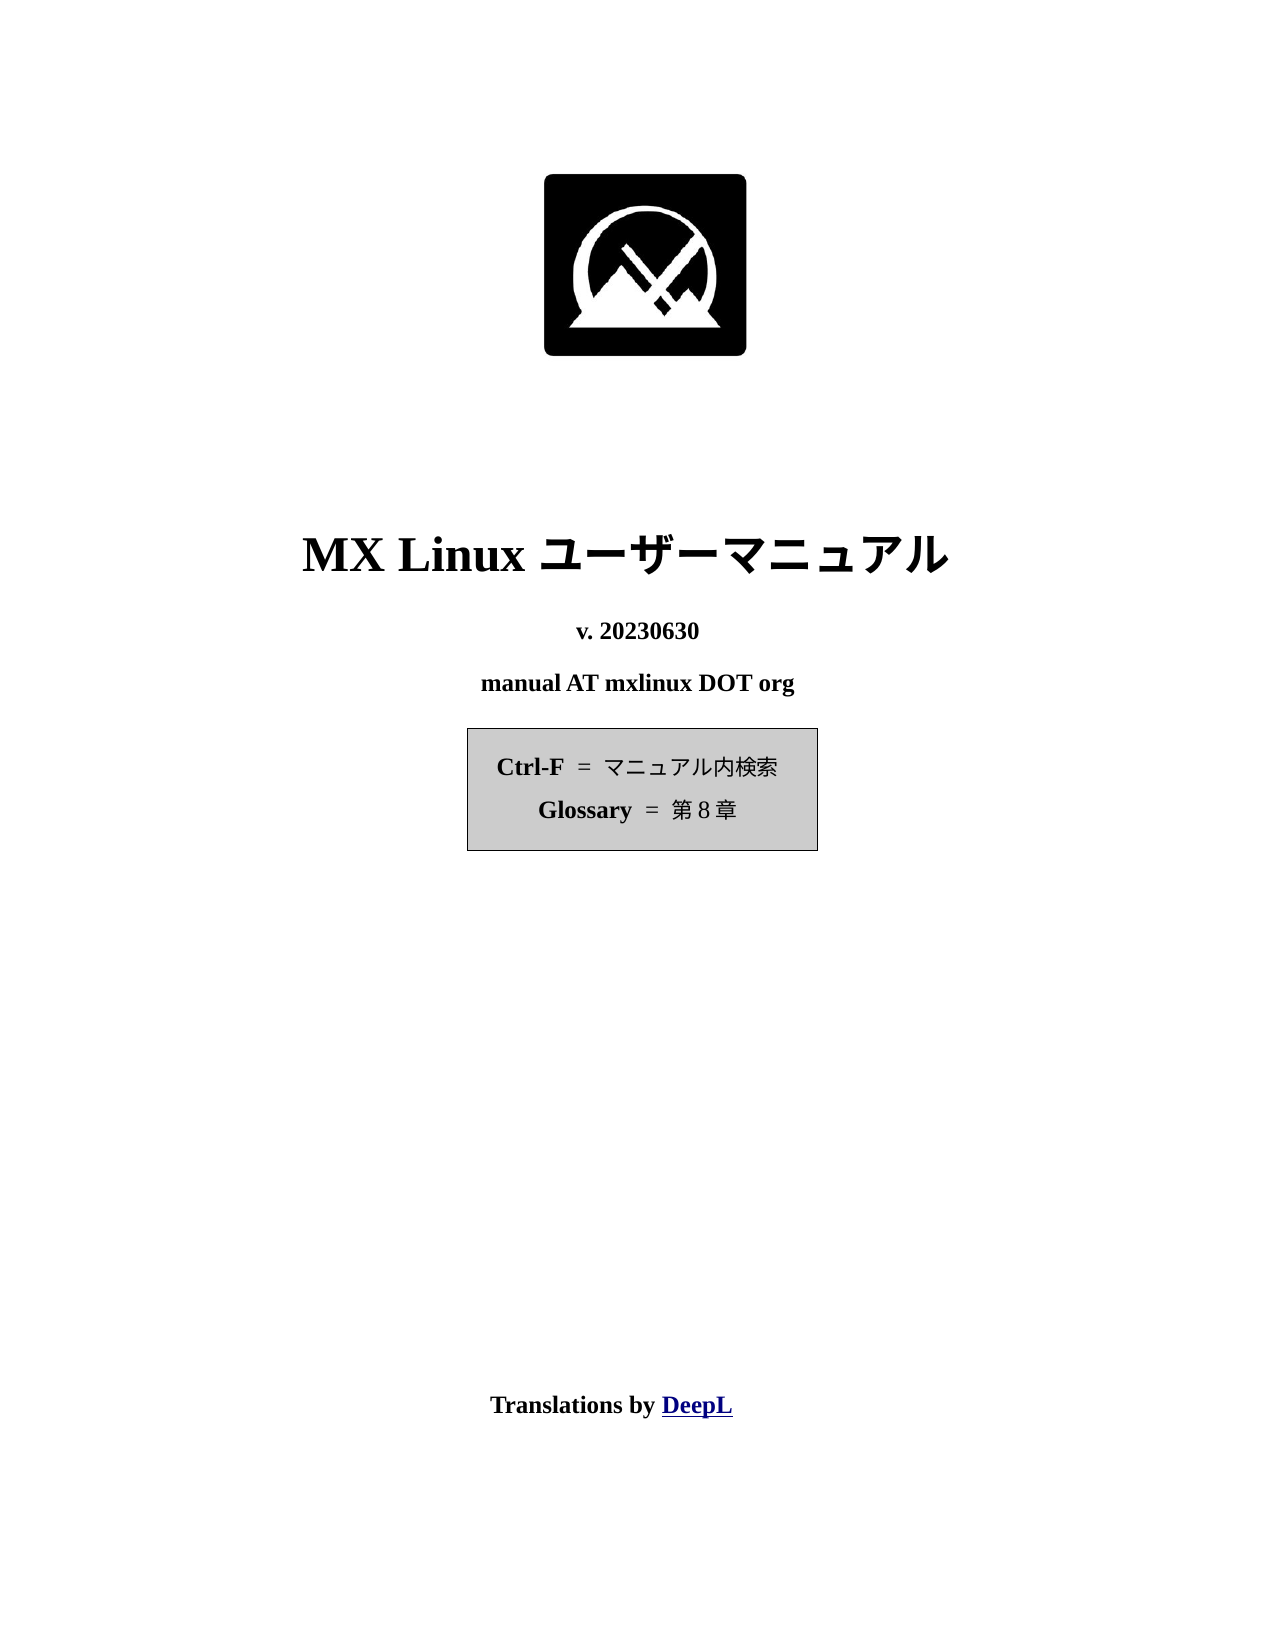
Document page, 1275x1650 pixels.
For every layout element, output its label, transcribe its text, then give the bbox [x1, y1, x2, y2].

text Ctrl-F = マニュアル内検索 [818, 749, 1125, 781]
text v. 20230630 [166, 616, 1109, 645]
text Glossary = 第8章 [150, 793, 467, 825]
text Glossary = 第8章 [818, 793, 1125, 825]
text Ctrl-F = マニュアル内検索 [150, 749, 467, 781]
title MX Linux ユーザーマニュアル [166, 518, 1109, 585]
text Translations by DeepL [150, 1391, 1125, 1419]
picture [523, 147, 752, 366]
text manual AT mxlinux DOT org [166, 668, 1109, 697]
